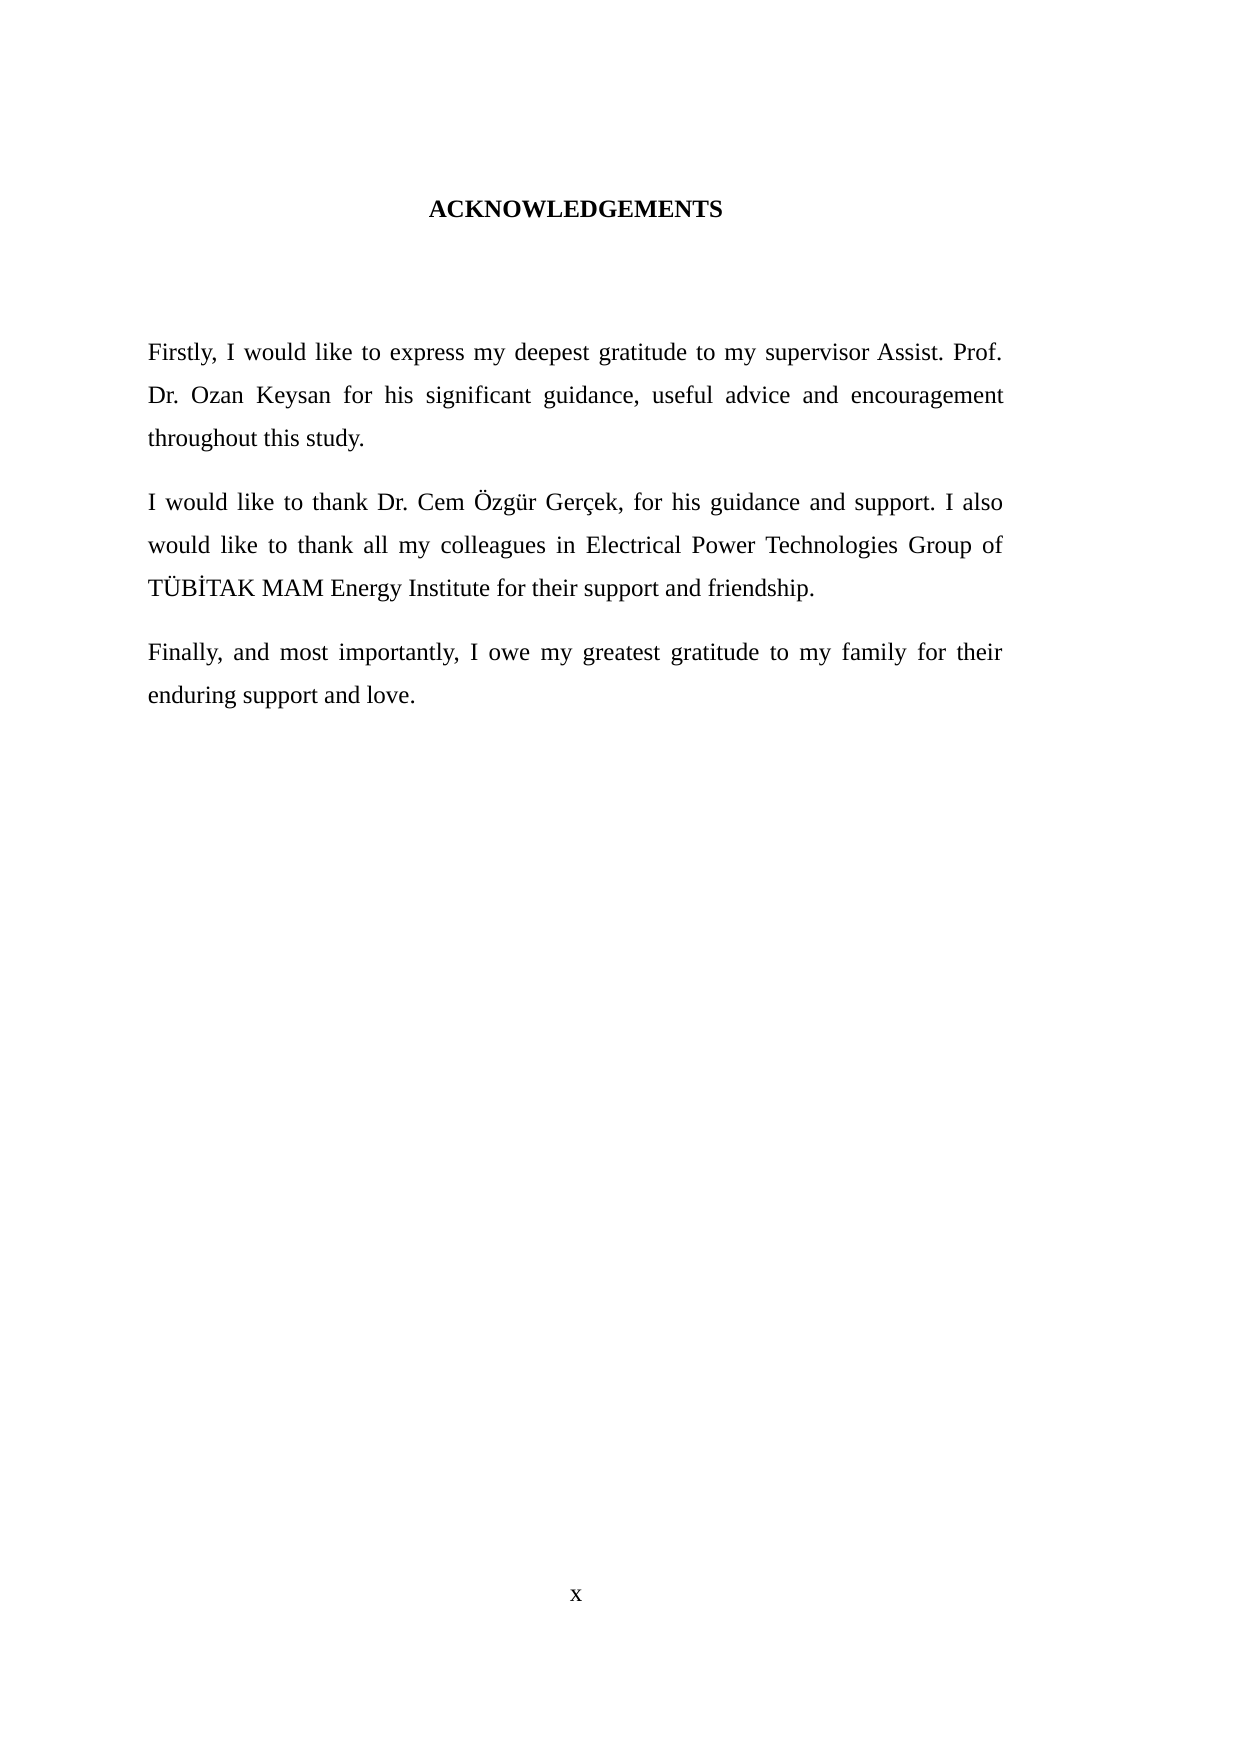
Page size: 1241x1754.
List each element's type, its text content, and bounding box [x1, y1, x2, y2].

text Finally, and most importantly, I owe my greatest gratitude to my family for their enduring support and love. [148, 637, 1004, 709]
list ACKNOWLEDGEMENTS [148, 194, 1004, 223]
text I would like to thank Dr. Cem Özgür Gerçek, for his guidance and support. I also would like to thank all my colleagues in Electrical Power Technologies Group of TÜBİTAK MAM Energy Institute for their support and friendship. [148, 487, 1004, 602]
text Firstly, I would like to express my deepest gratitude to my supervisor Assist. Prof. Dr. Ozan Keysan for his significant guidance, useful advice and encouragement throughout this study. [148, 337, 1004, 452]
